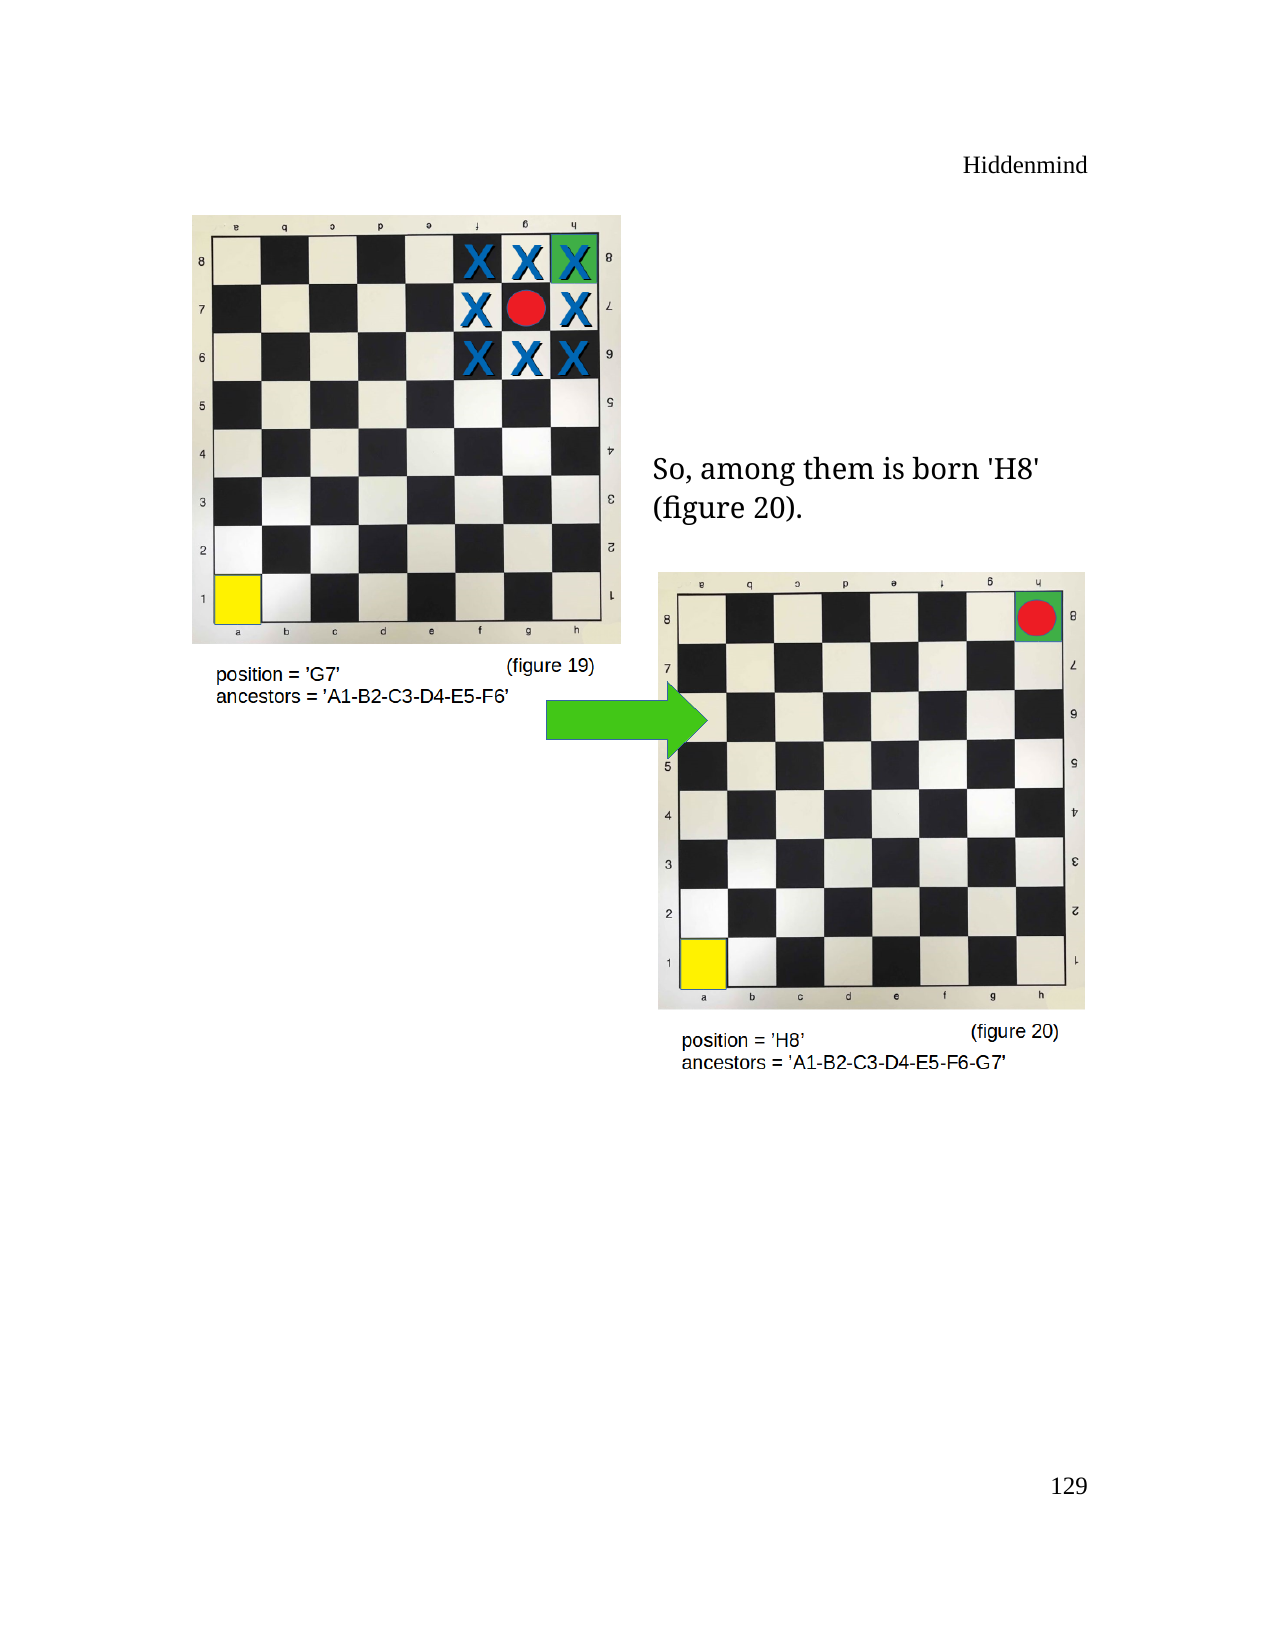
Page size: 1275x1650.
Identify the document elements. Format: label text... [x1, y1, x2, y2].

picture [187, 210, 623, 705]
text So, among them is born 'H8' [652, 448, 1087, 488]
picture [652, 567, 1088, 1073]
text (figure 20). [652, 488, 1087, 527]
